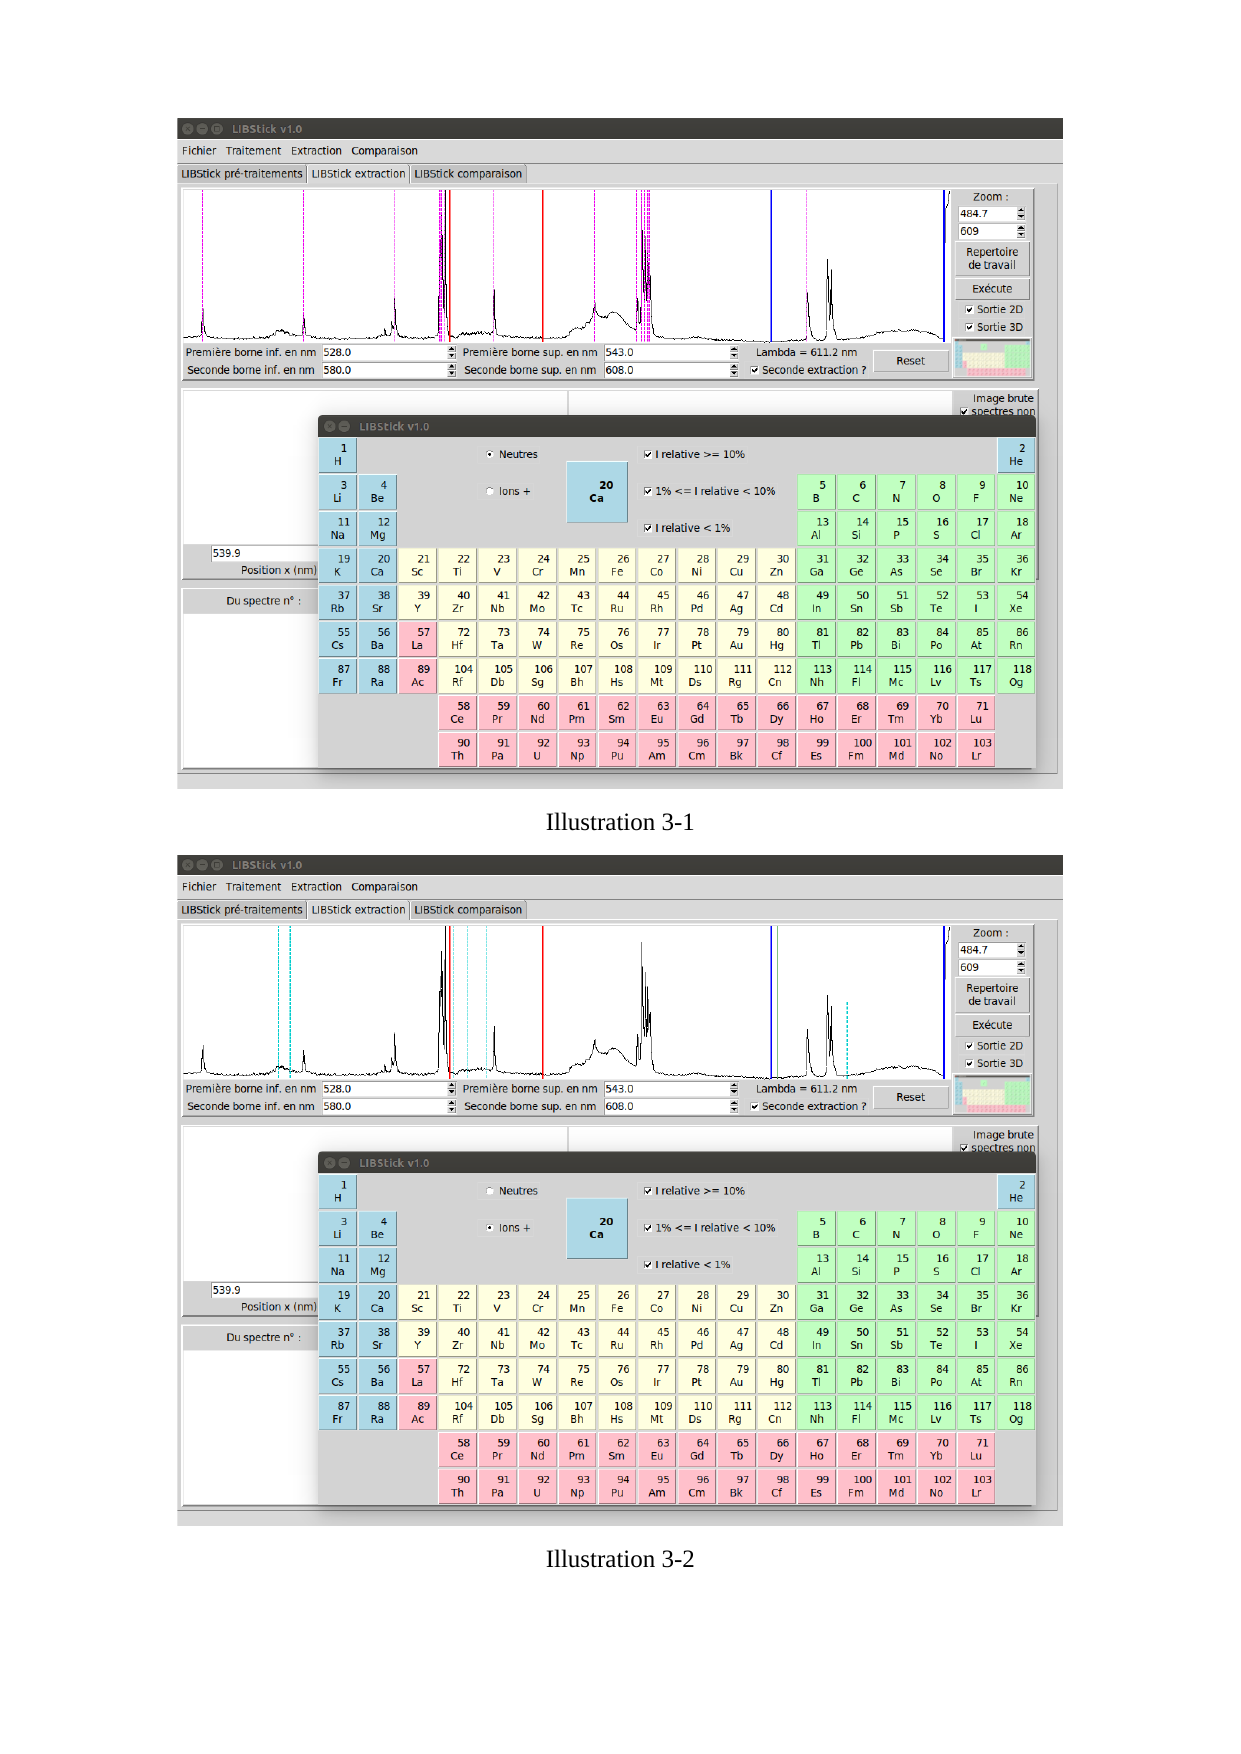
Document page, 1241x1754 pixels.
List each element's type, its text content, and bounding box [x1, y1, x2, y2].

text Illustration 3-2 [118, 1544, 1122, 1573]
picture [177, 118, 1063, 789]
picture [177, 855, 1063, 1526]
text Illustration 3-1 [118, 807, 1122, 836]
